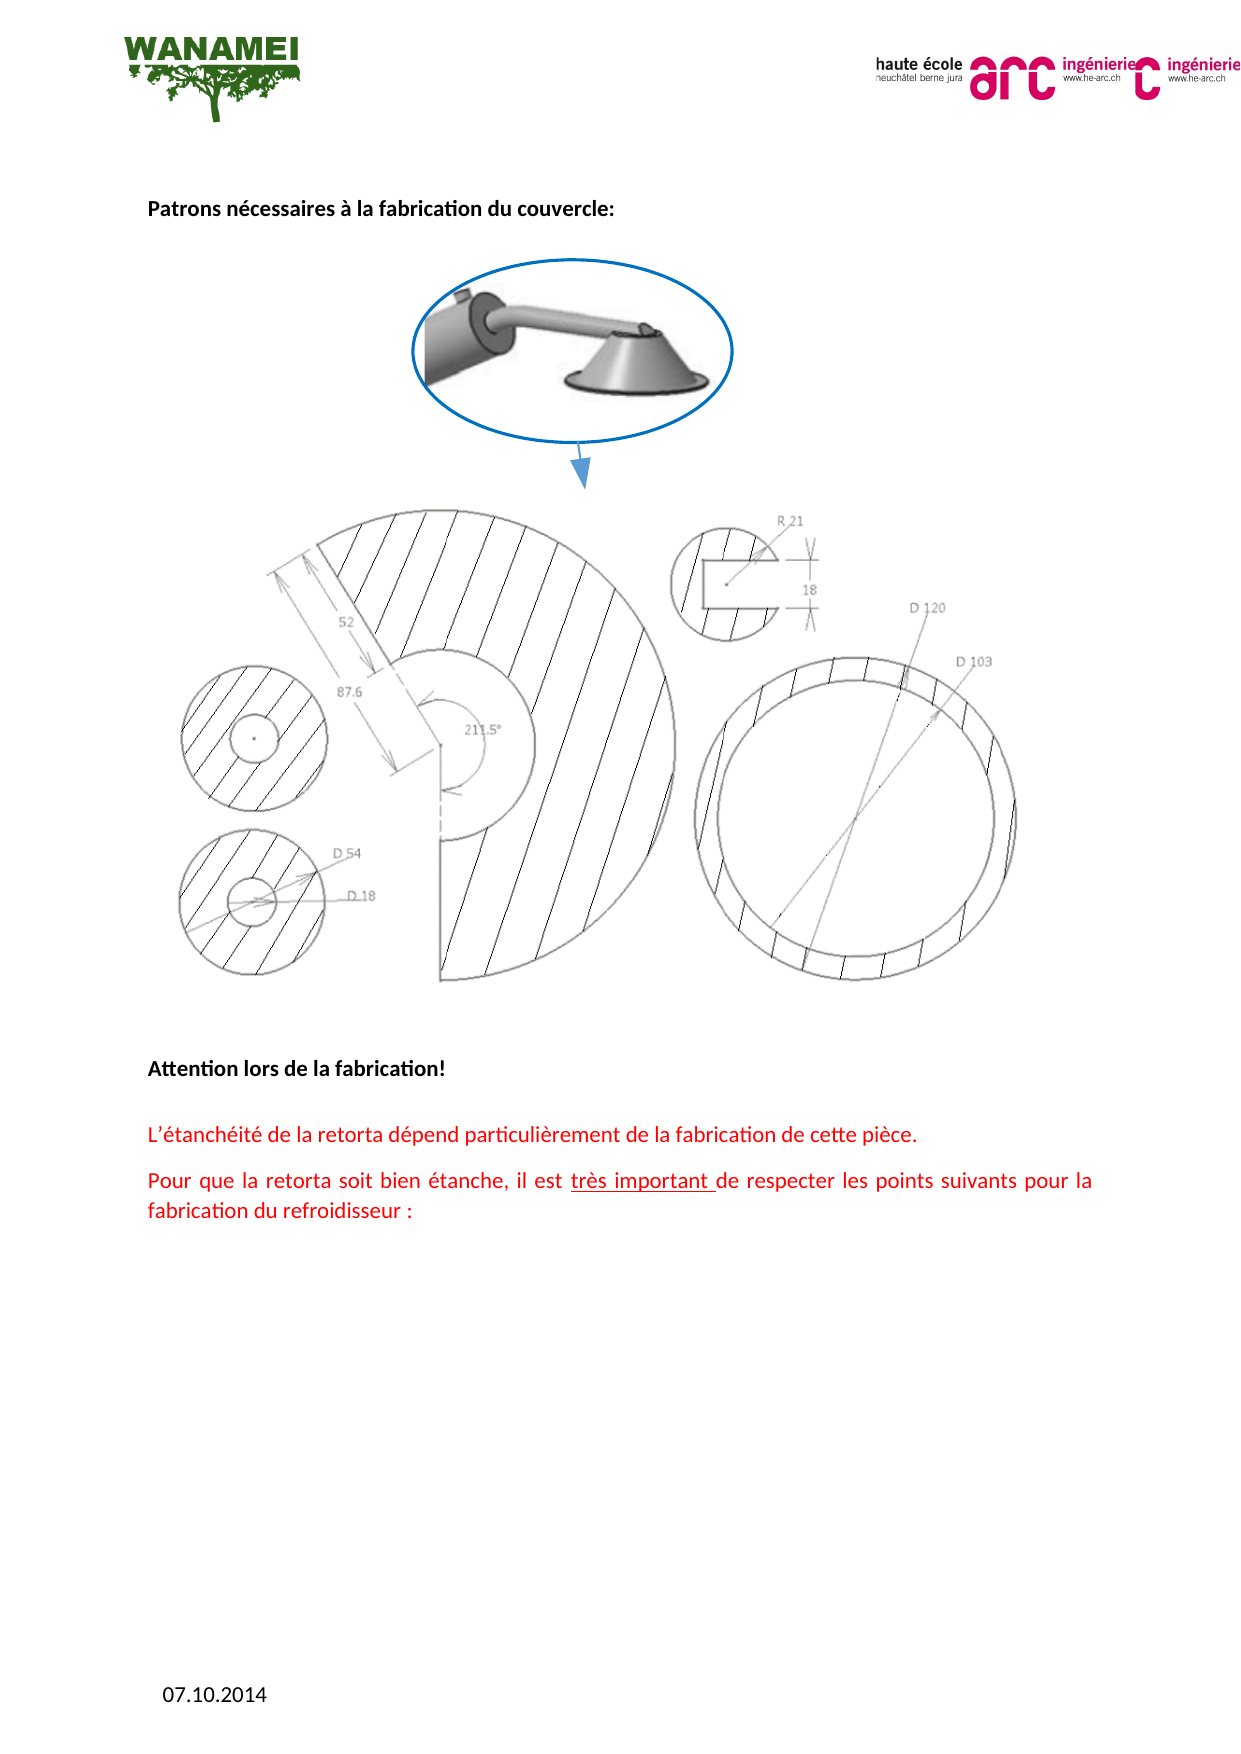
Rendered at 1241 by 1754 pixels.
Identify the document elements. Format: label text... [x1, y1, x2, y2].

text Pour que la retorta soit bien étanche, il est très important de respecter les points suivants pour la fabrication du refroidisseur : [148, 1166, 1093, 1224]
text Attention lors de la fabrication! [148, 660, 1093, 1082]
text Patrons nécessaires à la fabrication du couvercle: [148, 194, 1093, 222]
text L’étanchéité de la retorta dépend particulièrement de la fabrication de cette pièce. [148, 1120, 1093, 1148]
